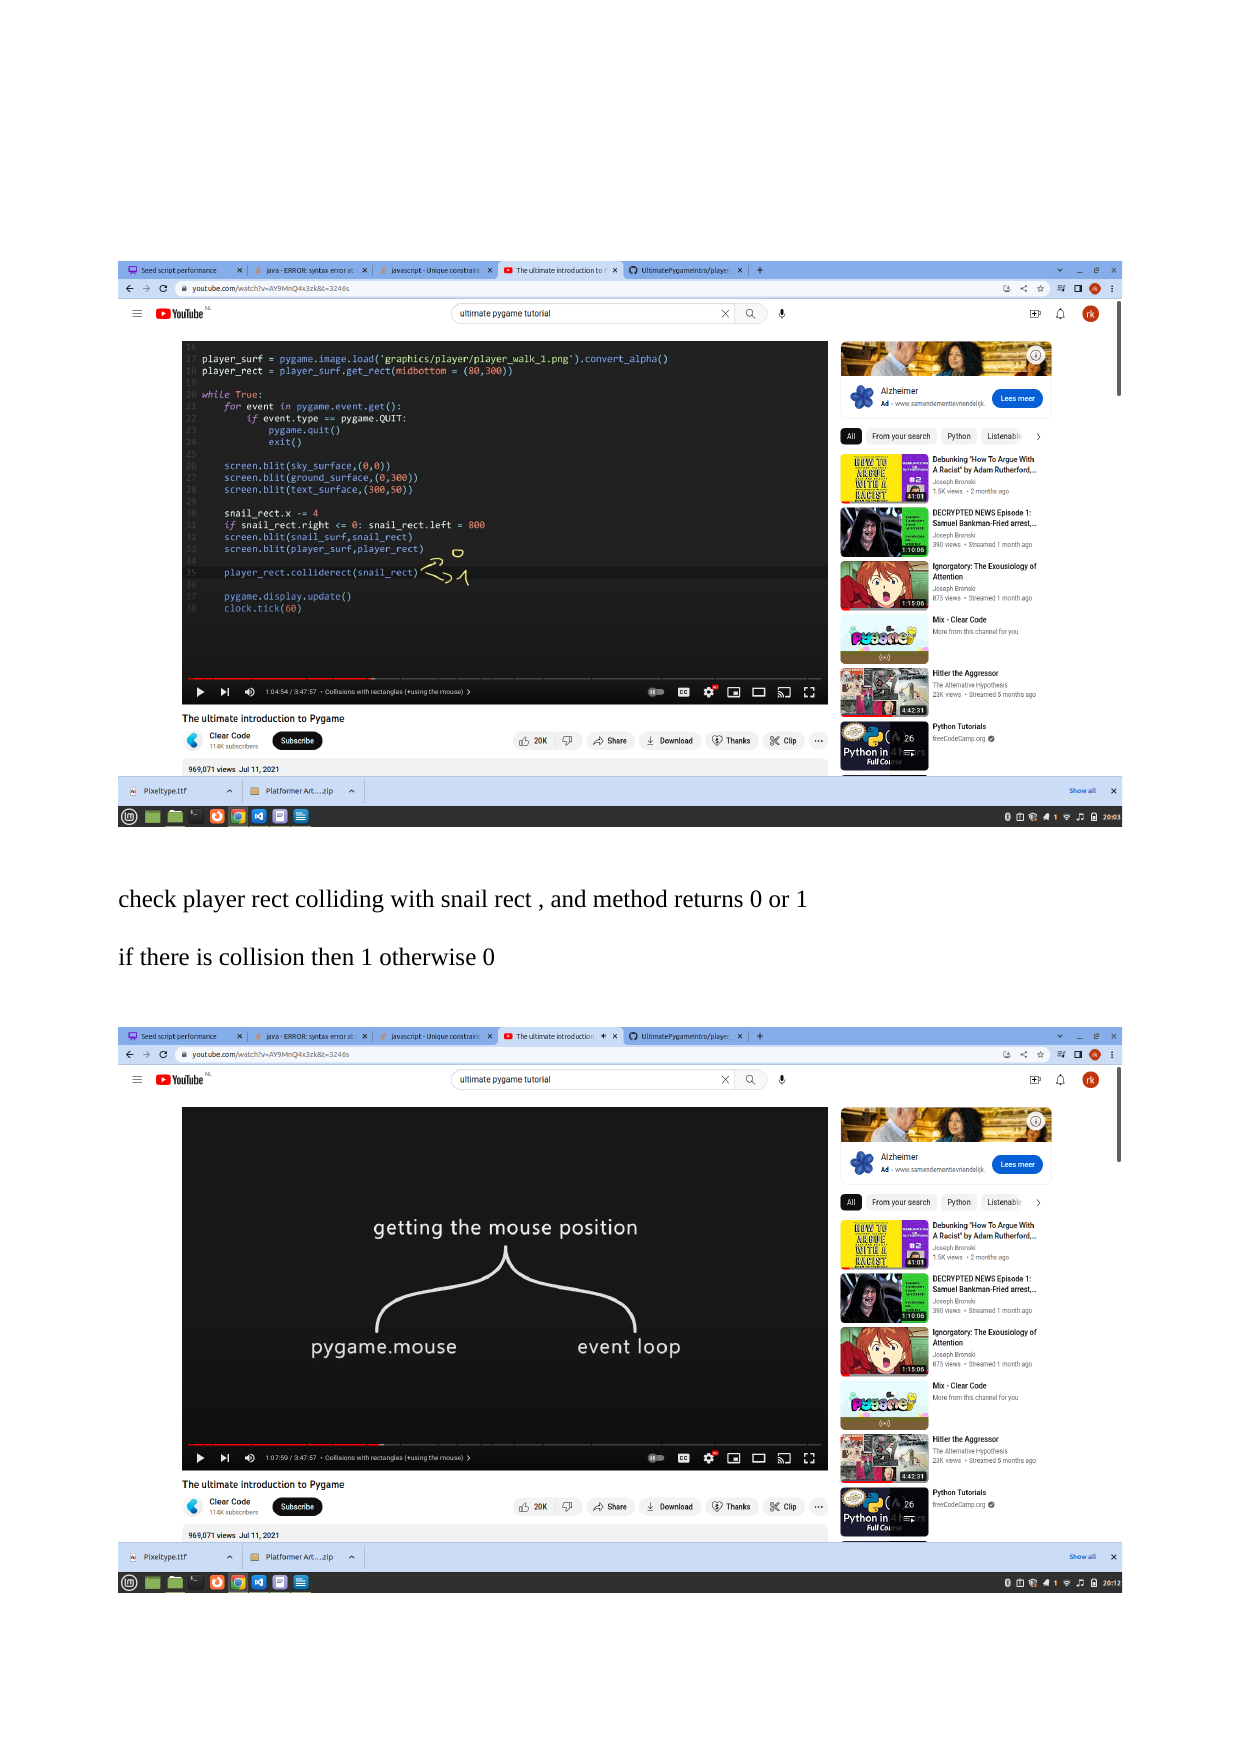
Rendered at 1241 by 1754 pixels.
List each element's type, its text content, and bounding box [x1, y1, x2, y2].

text check player rect colliding with snail rect , and method returns 0 or 1 [118, 884, 1122, 913]
picture [118, 261, 1123, 827]
picture [118, 1027, 1123, 1593]
text if there is collision then 1 otherwise 0 [118, 942, 1122, 970]
